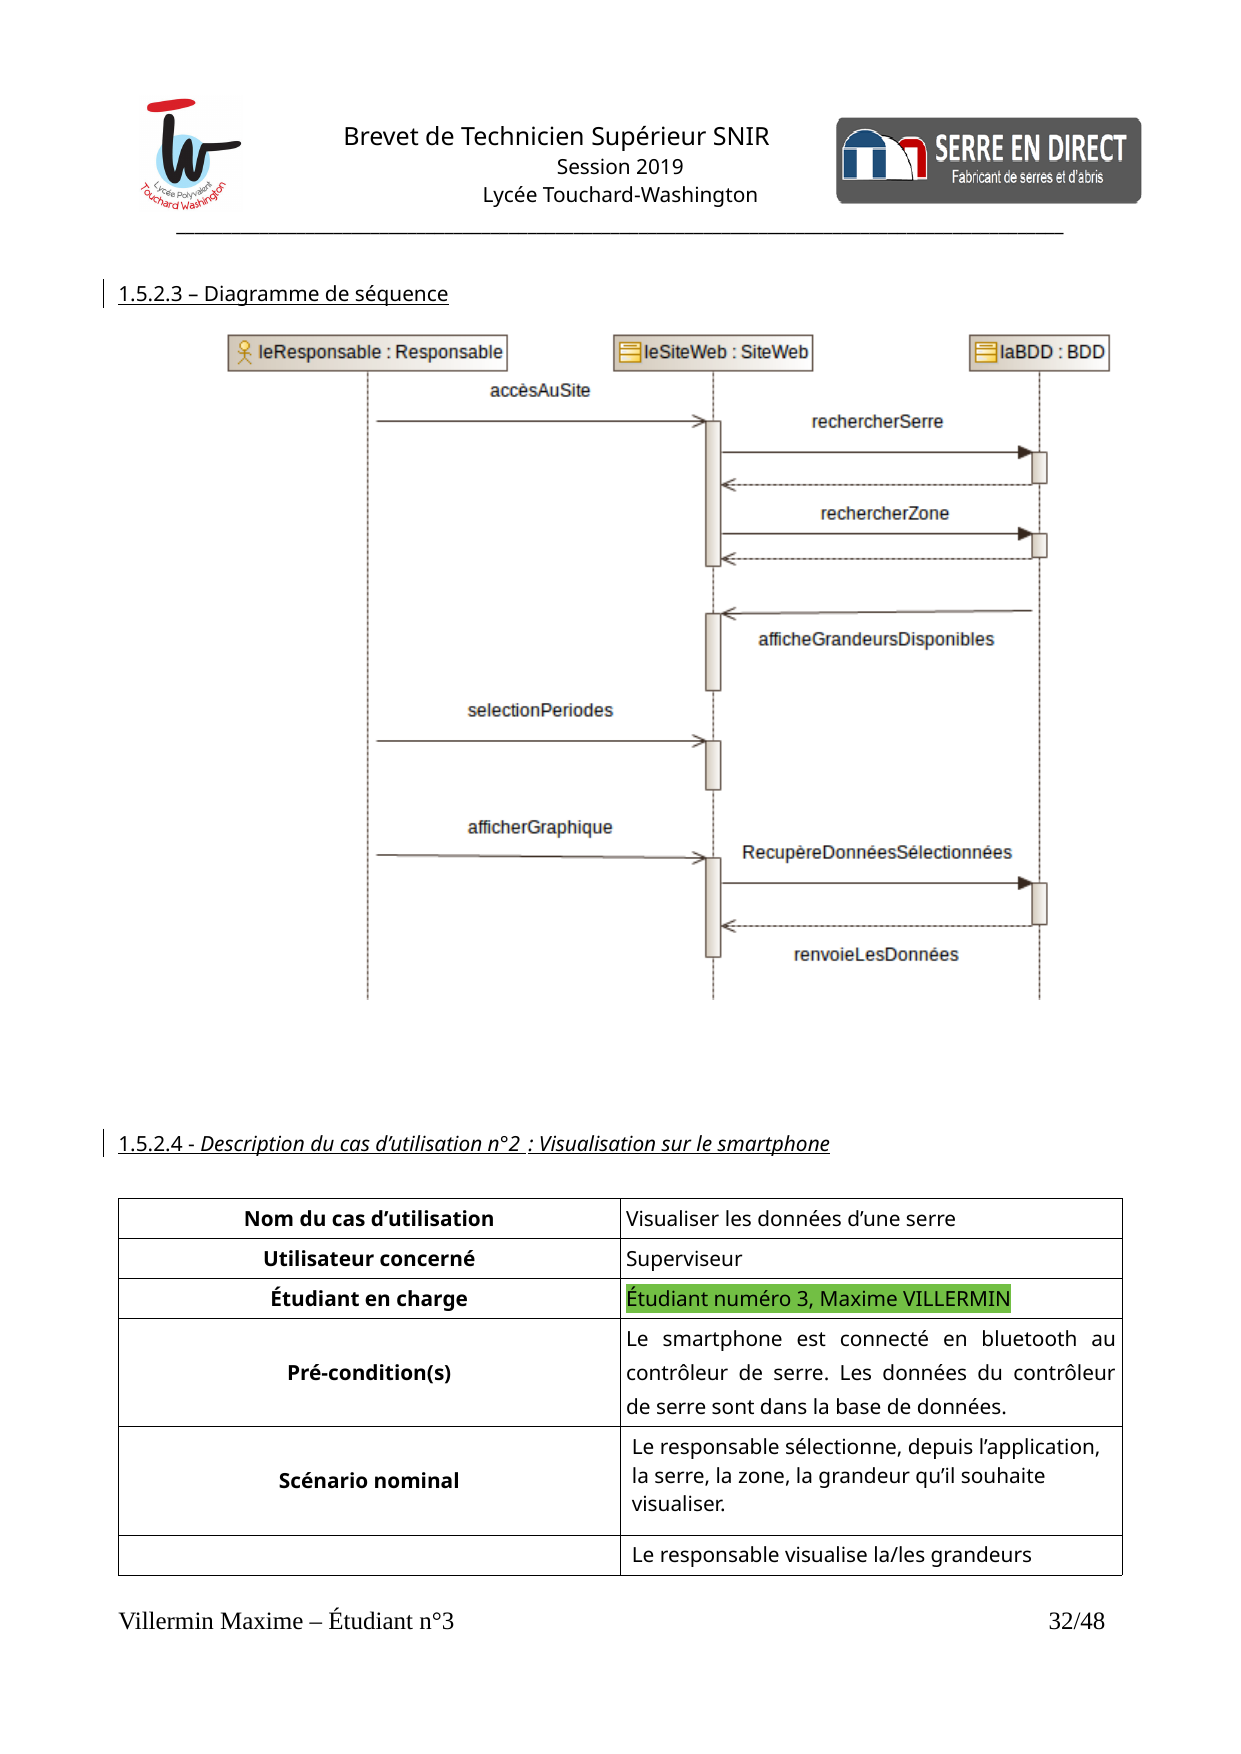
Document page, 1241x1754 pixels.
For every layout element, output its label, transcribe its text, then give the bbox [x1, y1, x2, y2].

picture [138, 95, 243, 212]
table_header Visualiser les données d’une serre [621, 1199, 1122, 1238]
picture [213, 320, 1125, 1000]
table_cell Le smartphone est connecté en bluetooth au contrôleur de serre. Les données du contrôleur de serre sont dans la base de données. [621, 1319, 1122, 1426]
table_cell Scénario nominal [119, 1427, 620, 1534]
table_cell Pré-condition(s) [119, 1319, 620, 1426]
table_header Nom du cas d’utilisation [119, 1199, 620, 1238]
table_cell Superviseur [621, 1239, 1122, 1278]
table_cell Utilisateur concerné [119, 1239, 620, 1278]
subtitle 1.5.2.4 - Description du cas d’utilisation n°2 : Visualisation sur le smartphone [118, 1129, 1122, 1157]
picture [831, 115, 1145, 208]
subtitle 1.5.2.3 – Diagramme de séquence [118, 279, 1122, 308]
table_cell Étudiant numéro 3, Maxime VILLERMIN [621, 1279, 1122, 1318]
table_cell Étudiant en charge [119, 1279, 620, 1318]
table_cell Le responsable sélectionne, depuis l’application, la serre, la zone, la grandeur qu’il souhaite visualiser. [621, 1427, 1122, 1534]
table_cell [119, 1536, 620, 1574]
table_cell Le responsable visualise la/les grandeurs [621, 1536, 1122, 1574]
